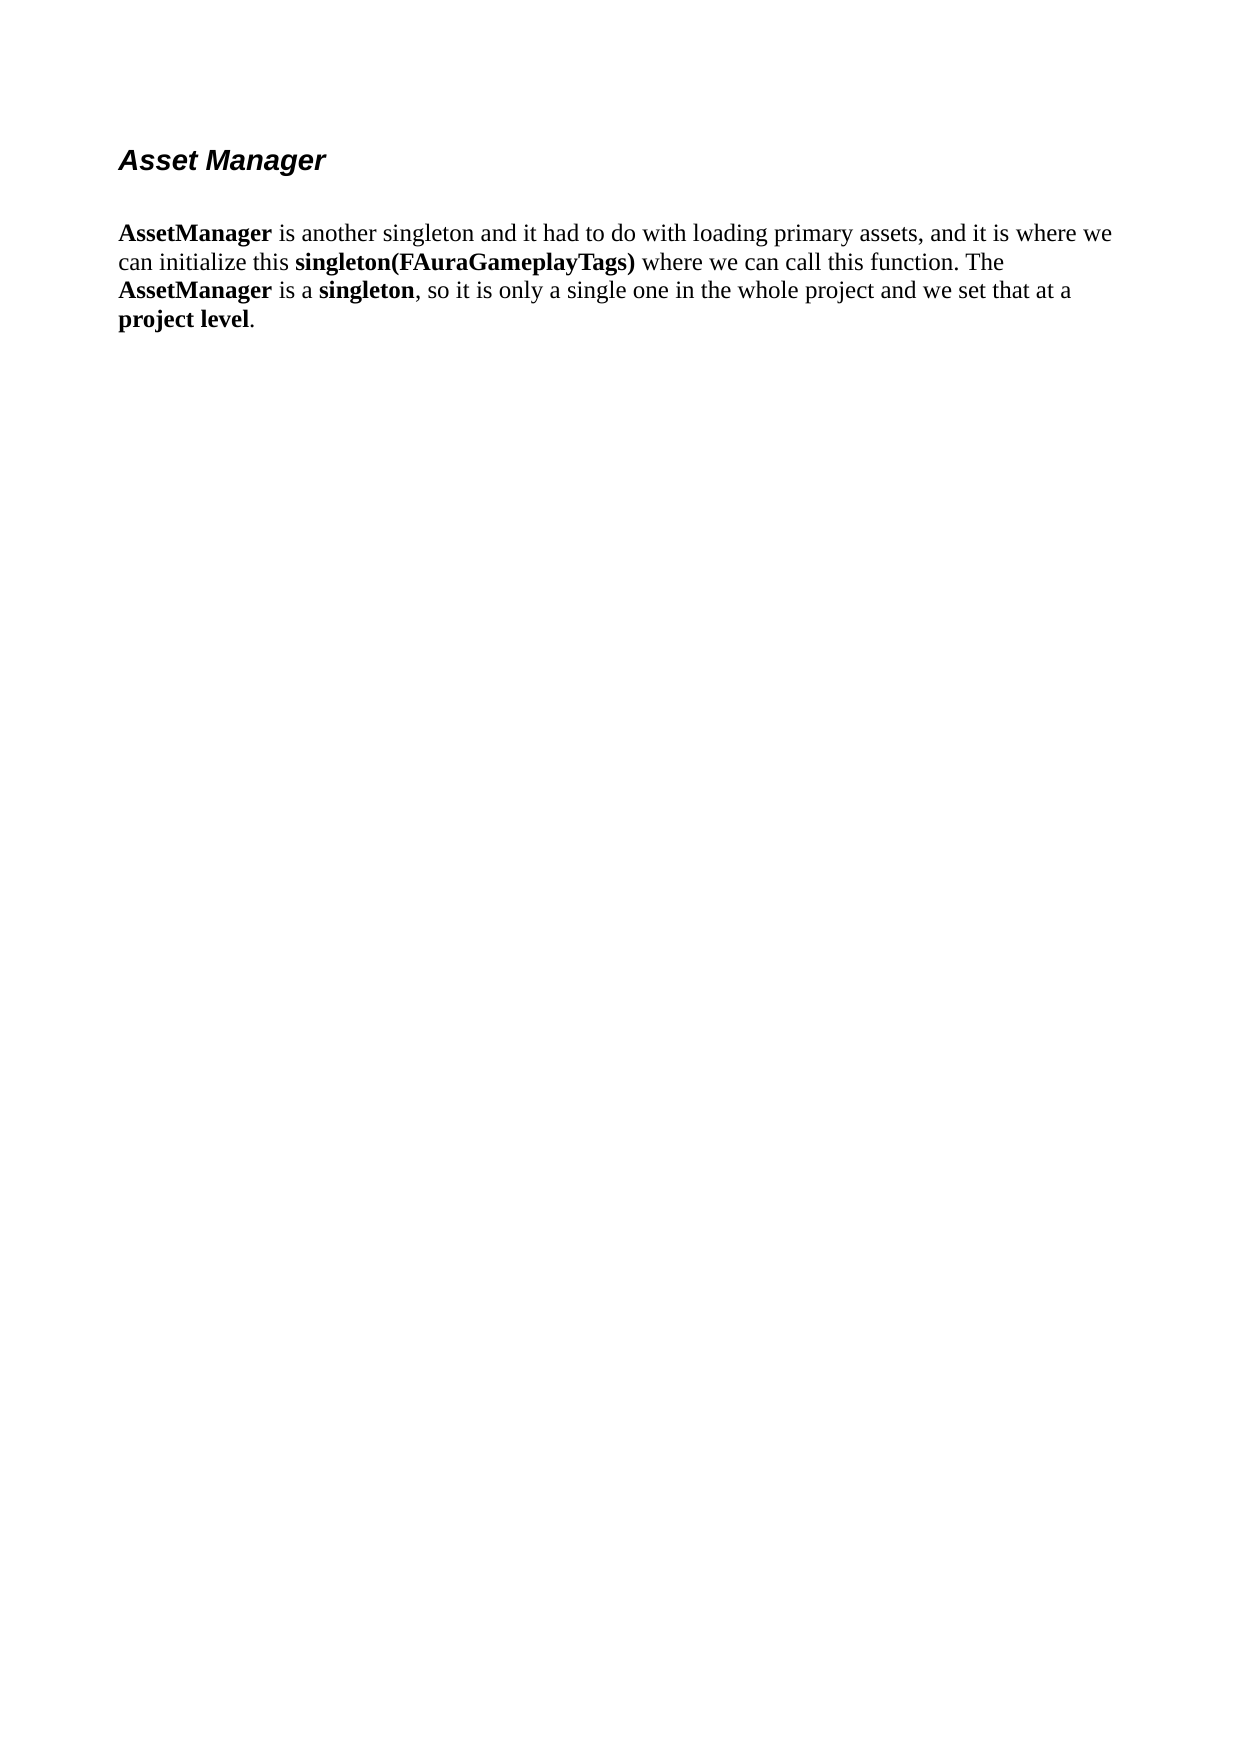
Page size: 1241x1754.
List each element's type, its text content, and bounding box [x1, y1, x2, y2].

subtitle Asset Manager [118, 143, 1122, 177]
text AssetManager is another singleton and it had to do with loading primary assets, and it is where we can initialize this singleton(FAuraGameplayTags) where we can call this function. The AssetManager is a singleton, so it is only a single one in the whole project and we set that at a project level. [118, 218, 1122, 333]
